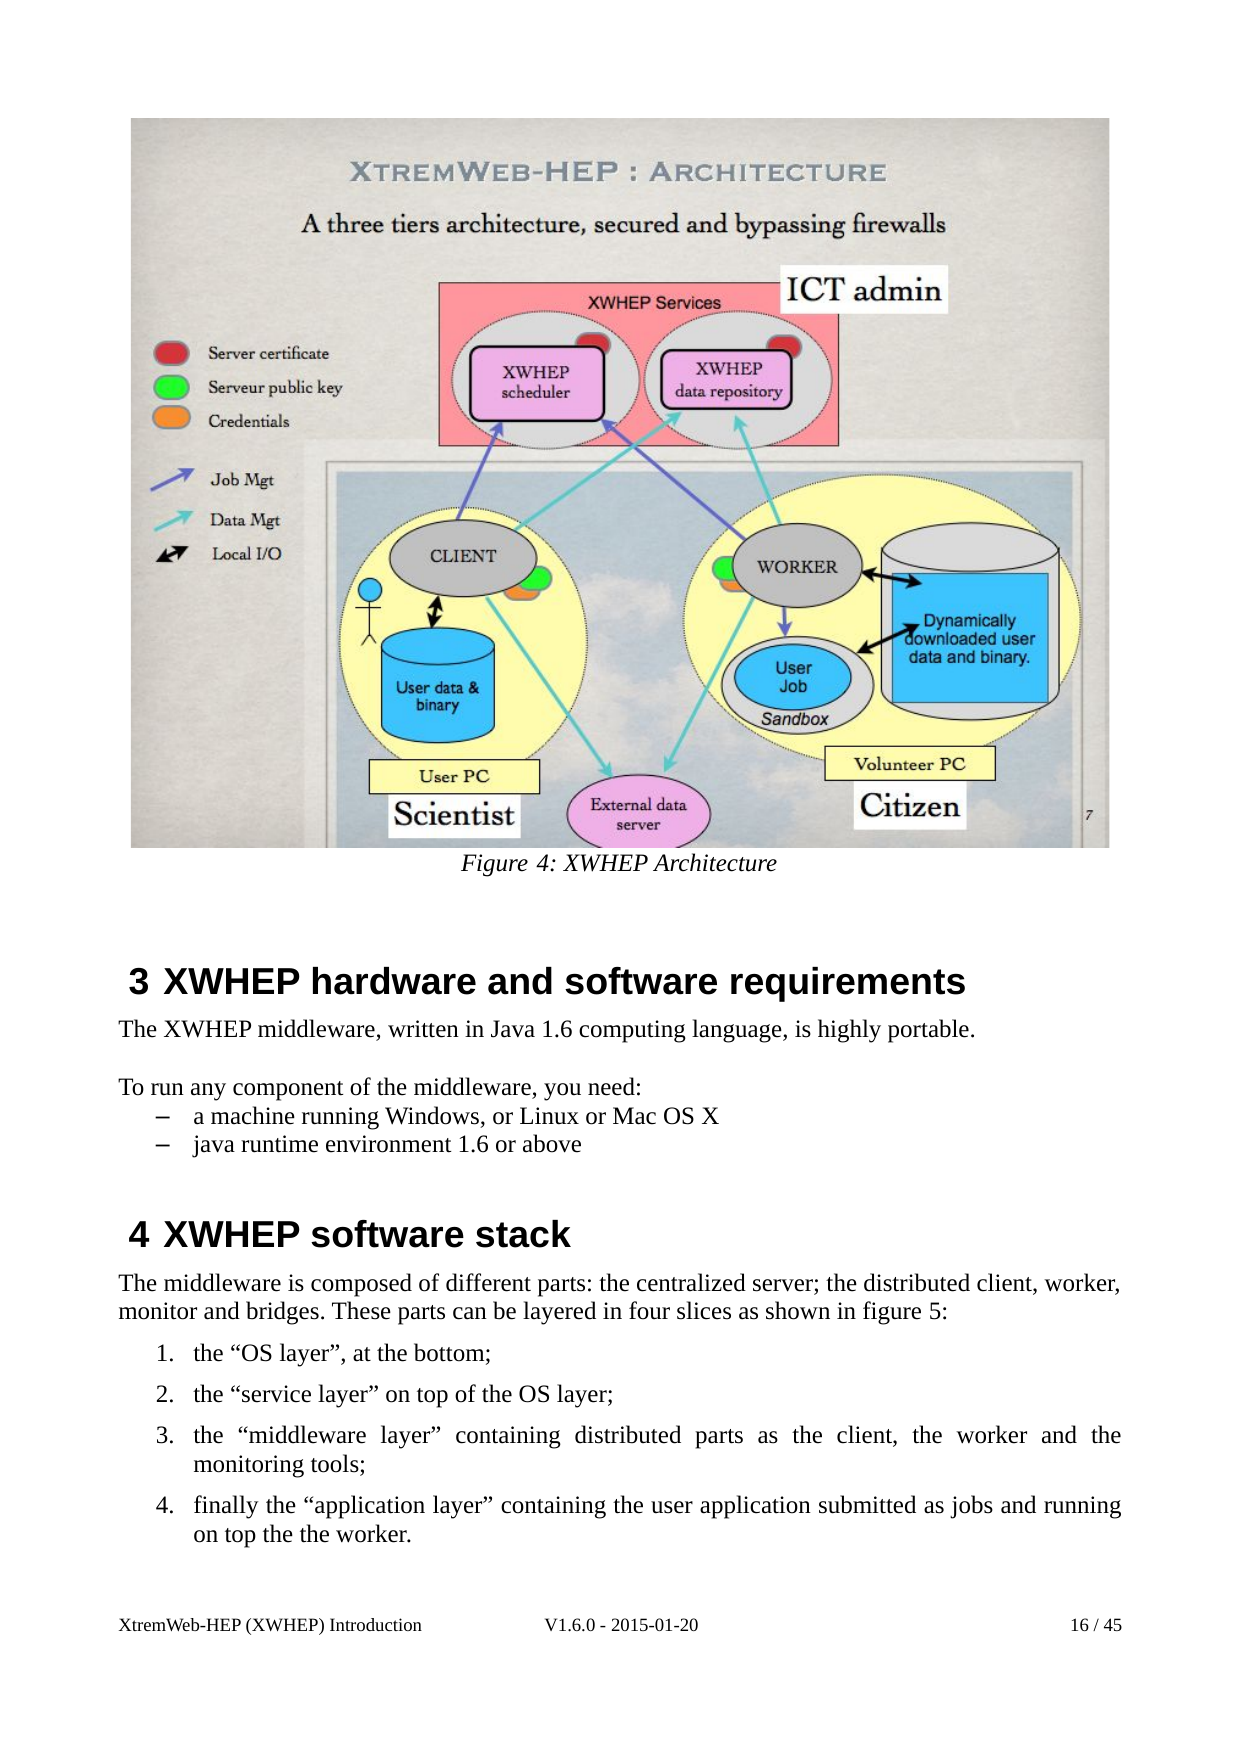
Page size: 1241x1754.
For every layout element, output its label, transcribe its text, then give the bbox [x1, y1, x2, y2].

subtitle XWHEP software stack [118, 1212, 1122, 1255]
list the “service layer” on top of the OS layer; [156, 1379, 1122, 1408]
list a machine running Windows, or Linux or Mac OS X [156, 1101, 1122, 1129]
list the “OS layer”, at the bottom; [156, 1338, 1122, 1366]
text To run any component of the middleware, you need: [118, 1072, 1122, 1101]
text Figure 4: XWHEP Architecture [118, 131, 1122, 876]
text The XWHEP middleware, written in Java 1.6 computing language, is highly portable. [118, 1014, 1122, 1043]
list finally the “application layer” containing the user application submitted as jobs and running on top the the worker. [156, 1490, 1122, 1548]
list java runtime environment 1.6 or above [156, 1129, 1122, 1158]
subtitle XWHEP hardware and software requirements [118, 959, 1122, 1002]
list the “middleware layer” containing distributed parts as the client, the worker and the monitoring tools; [156, 1420, 1122, 1478]
picture [130, 118, 1110, 848]
text The middleware is composed of different parts: the centralized server; the distributed client, worker, monitor and bridges. These parts can be layered in four slices as shown in figure 5: [118, 1268, 1122, 1325]
